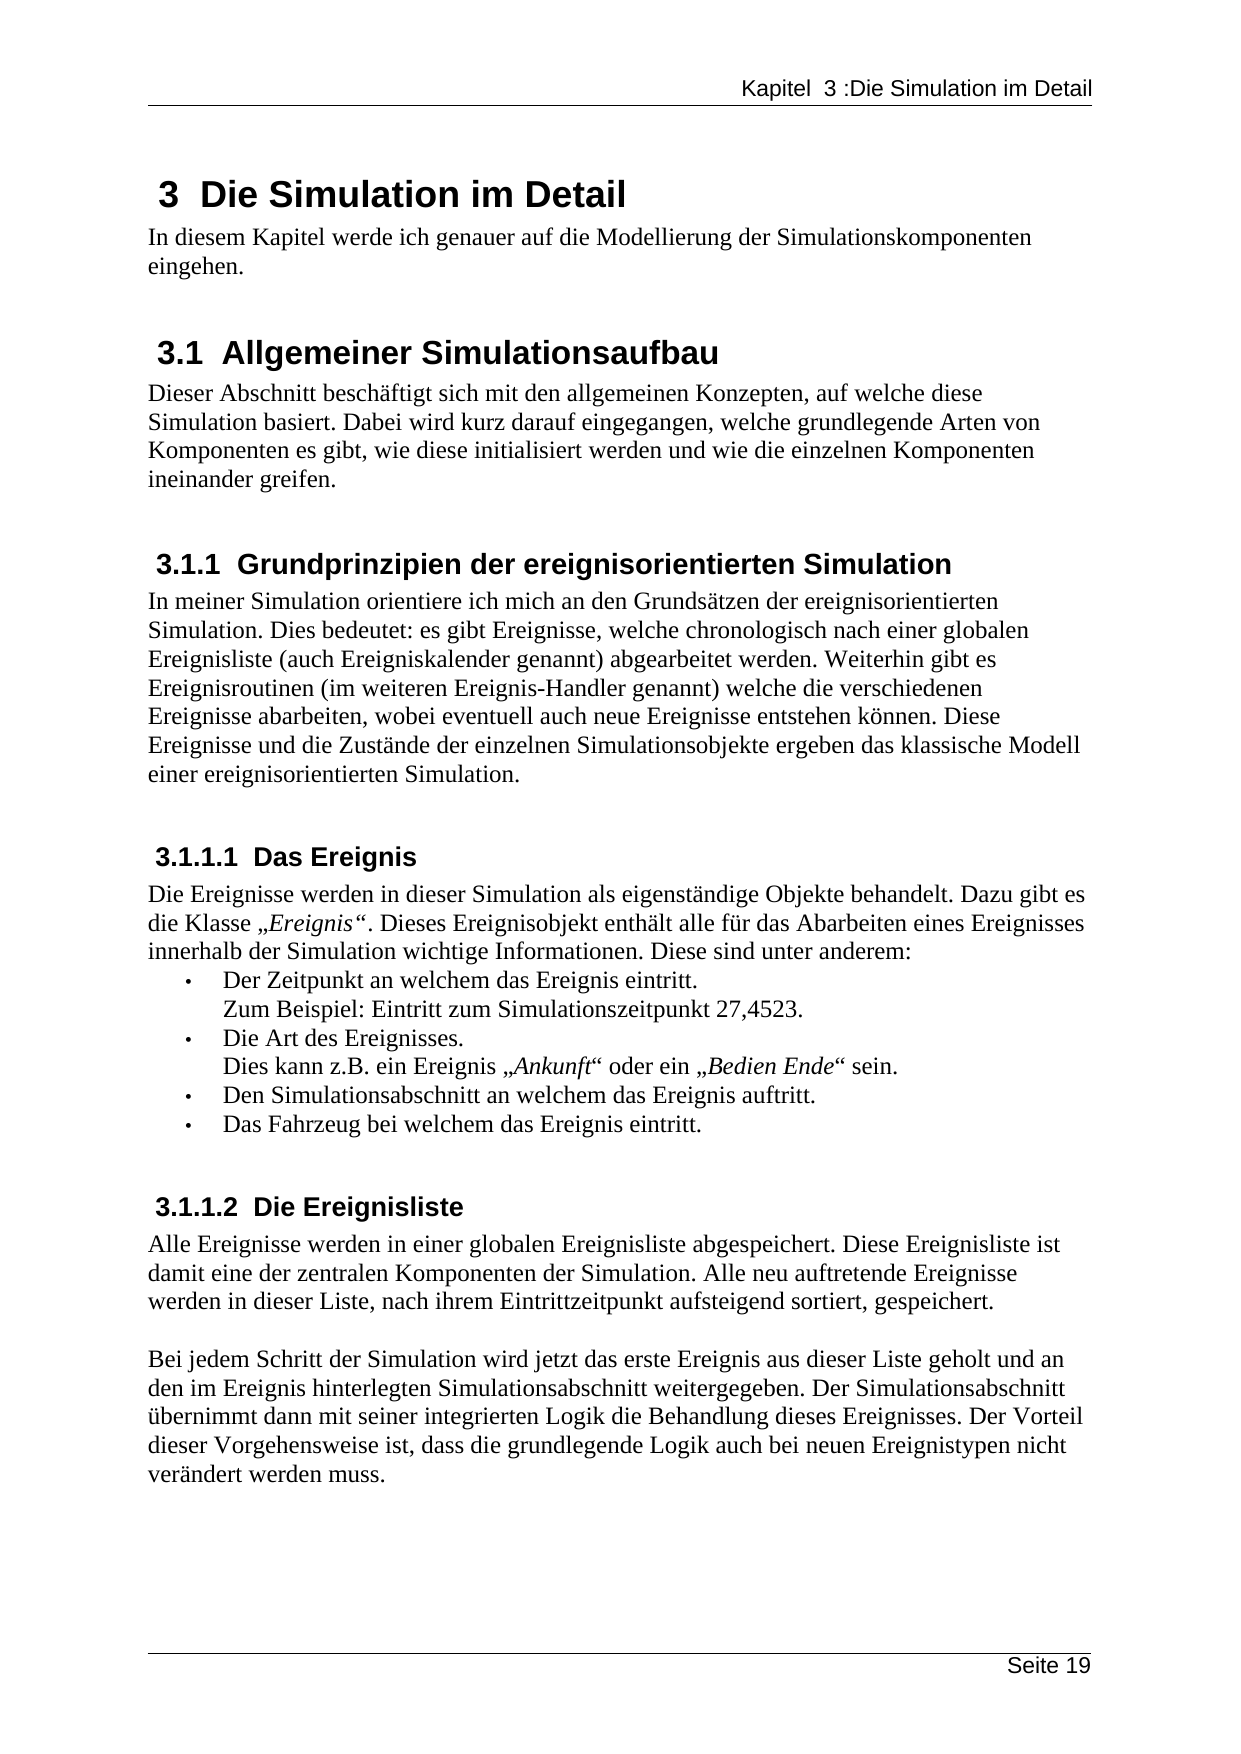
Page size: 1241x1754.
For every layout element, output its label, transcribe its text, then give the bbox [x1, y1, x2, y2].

text Die Ereignisse werden in dieser Simulation als eigenständige Objekte behandelt. Dazu gibt es die Klasse „Ereignis“. Dieses Ereignisobjekt enthält alle für das Abarbeiten eines Ereignisses innerhalb der Simulation wichtige Informationen. Diese sind unter anderem: [148, 879, 1092, 965]
text In diesem Kapitel werde ich genauer auf die Modellierung der Simulationskomponenten eingehen. [148, 222, 1092, 279]
subtitle Grundprinzipien der ereignisorientierten Simulation [148, 547, 1092, 580]
subtitle Allgemeiner Simulationsaufbau [148, 333, 1092, 372]
list Die Art des Ereignisses. Dies kann z.B. ein Ereignis „Ankunft“ oder ein „Bedien Ende“ sein. [185, 1023, 1092, 1080]
text Alle Ereignisse werden in einer globalen Ereignisliste abgespeichert. Diese Ereignisliste ist damit eine der zentralen Komponenten der Simulation. Alle neu auftretende Ereignisse werden in dieser Liste, nach ihrem Eintrittzeitpunkt aufsteigend sortiert, gespeichert. [148, 1229, 1092, 1315]
subtitle Die Ereignisliste [148, 1191, 1092, 1223]
list Den Simulationsabschnitt an welchem das Ereignis auftritt. [185, 1080, 1092, 1109]
text In meiner Simulation orientiere ich mich an den Grundsätzen der ereignisorientierten Simulation. Dies bedeutet: es gibt Ereignisse, welche chronologisch nach einer globalen Ereignisliste (auch Ereigniskalender genannt) abgearbeitet werden. Weiterhin gibt es Ereignisroutinen (im weiteren Ereignis-Handler genannt) welche die verschiedenen Ereignisse abarbeiten, wobei eventuell auch neue Ereignisse entstehen können. Diese Ereignisse und die Zustände der einzelnen Simulationsobjekte ergeben das klassische Modell einer ereignisorientierten Simulation. [148, 586, 1092, 788]
subtitle Die Simulation im Detail [148, 173, 1092, 216]
text Dieser Abschnitt beschäftigt sich mit den allgemeinen Konzepten, auf welche diese Simulation basiert. Dabei wird kurz darauf eingegangen, welche grundlegende Arten von Komponenten es gibt, wie diese initialisiert werden und wie die einzelnen Komponenten ineinander greifen. [148, 378, 1092, 493]
subtitle Das Ereignis [148, 841, 1092, 873]
text Bei jedem Schritt der Simulation wird jetzt das erste Ereignis aus dieser Liste geholt und an den im Ereignis hinterlegten Simulationsabschnitt weitergegeben. Der Simulationsabschnitt übernimmt dann mit seiner integrierten Logik die Behandlung dieses Ereignisses. Der Vorteil dieser Vorgehensweise ist, dass die grundlegende Logik auch bei neuen Ereignistypen nicht verändert werden muss. [148, 1344, 1092, 1488]
list Das Fahrzeug bei welchem das Ereignis eintritt. [185, 1109, 1092, 1138]
list Der Zeitpunkt an welchem das Ereignis eintritt. Zum Beispiel: Eintritt zum Simulationszeitpunkt 27,4523. [185, 965, 1092, 1023]
